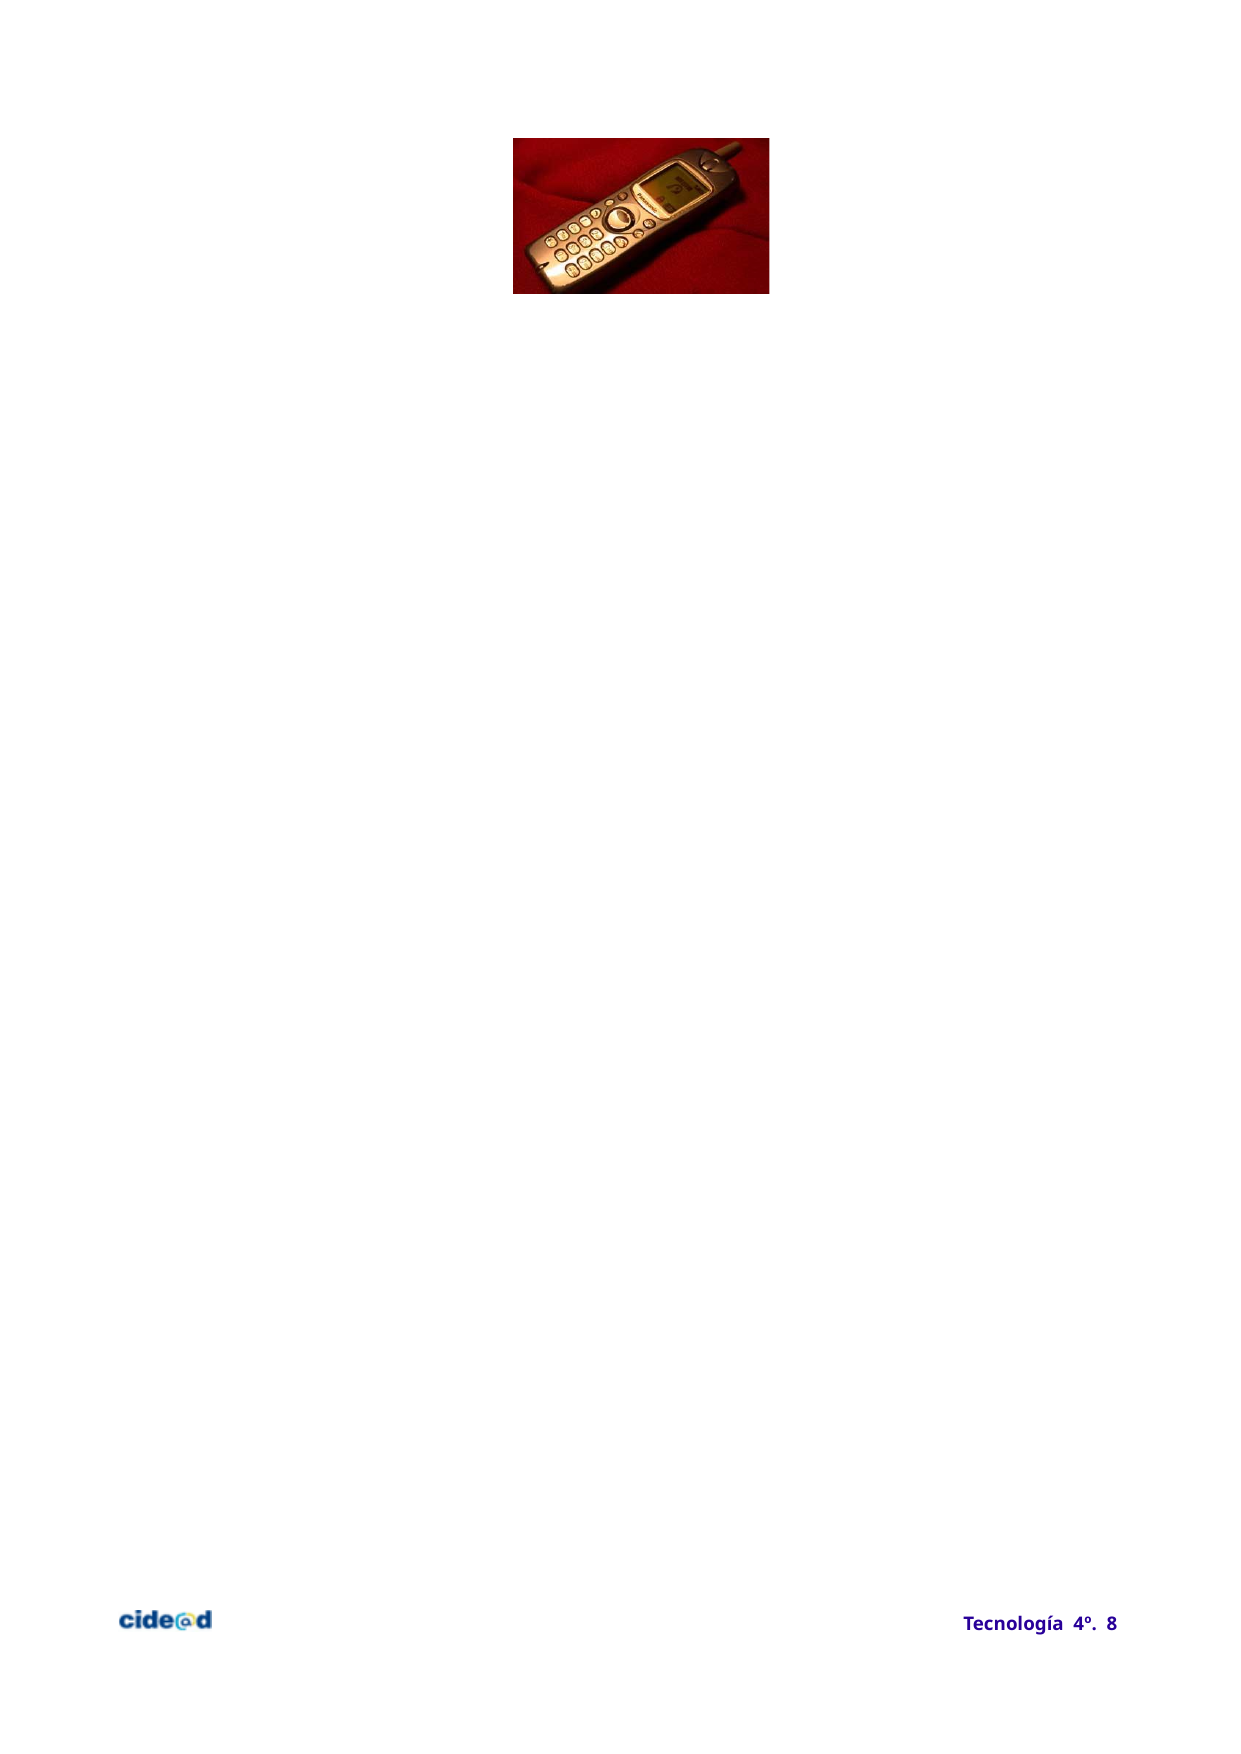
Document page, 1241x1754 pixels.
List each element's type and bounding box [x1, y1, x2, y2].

picture [513, 138, 770, 294]
picture [118, 1610, 212, 1632]
